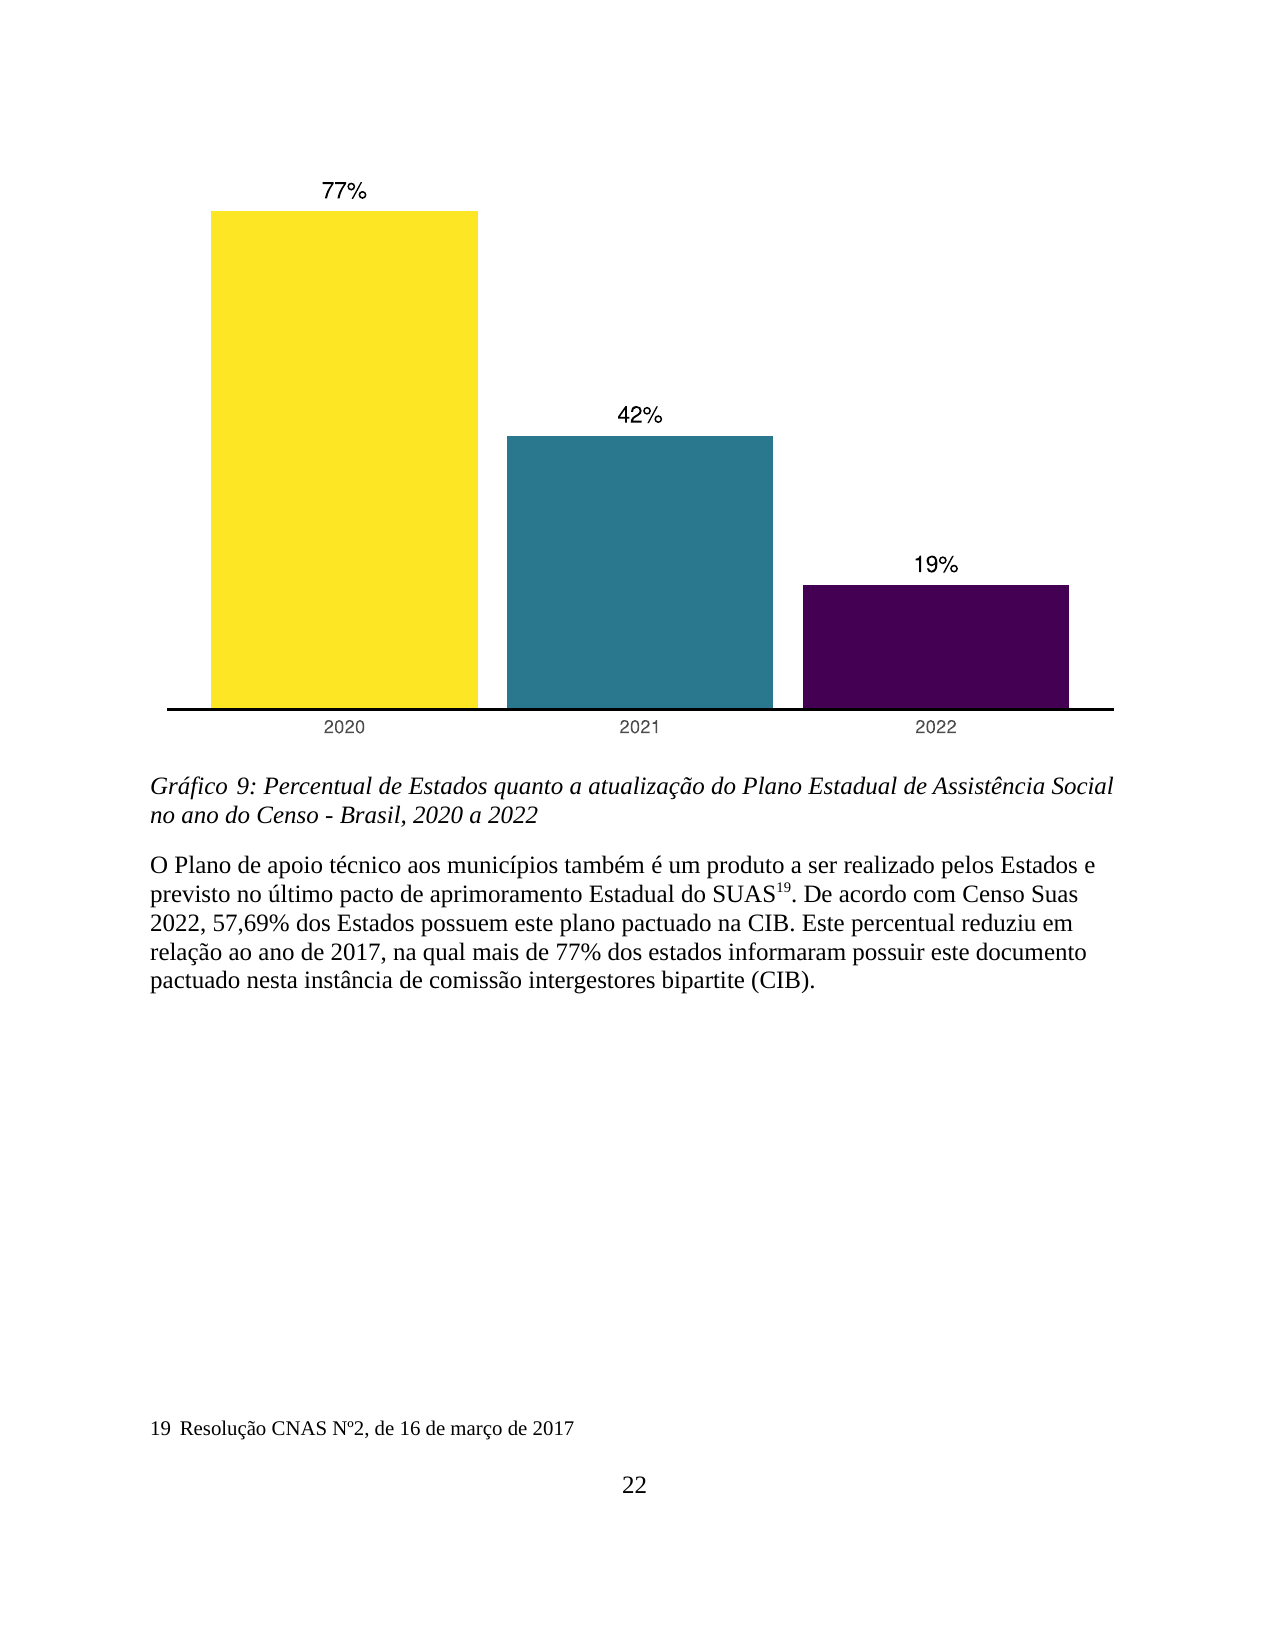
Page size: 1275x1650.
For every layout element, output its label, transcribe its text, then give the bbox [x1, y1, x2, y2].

text Resolução CNAS Nº2, de 16 de março de 2017 [150, 1416, 1125, 1440]
text O Plano de apoio técnico aos municípios também é um produto a ser realizado pelos Estados e previsto no último pacto de aprimoramento Estadual do SUAS. De acordo com Censo Suas 2022, 57,69% dos Estados possuem este plano pactuado na CIB. Este percentual reduziu em relação ao ano de 2017, na qual mais de 77% dos estados informaram possuir este documento pactuado nesta instância de comissão intergestores bipartite (CIB). [150, 850, 1125, 994]
table_header Gráfico 9: Percentual de Estados quanto a atualização do Plano Estadual de Assistência Social no ano do Censo - Brasil, 2020 a 2022 [150, 751, 1125, 841]
